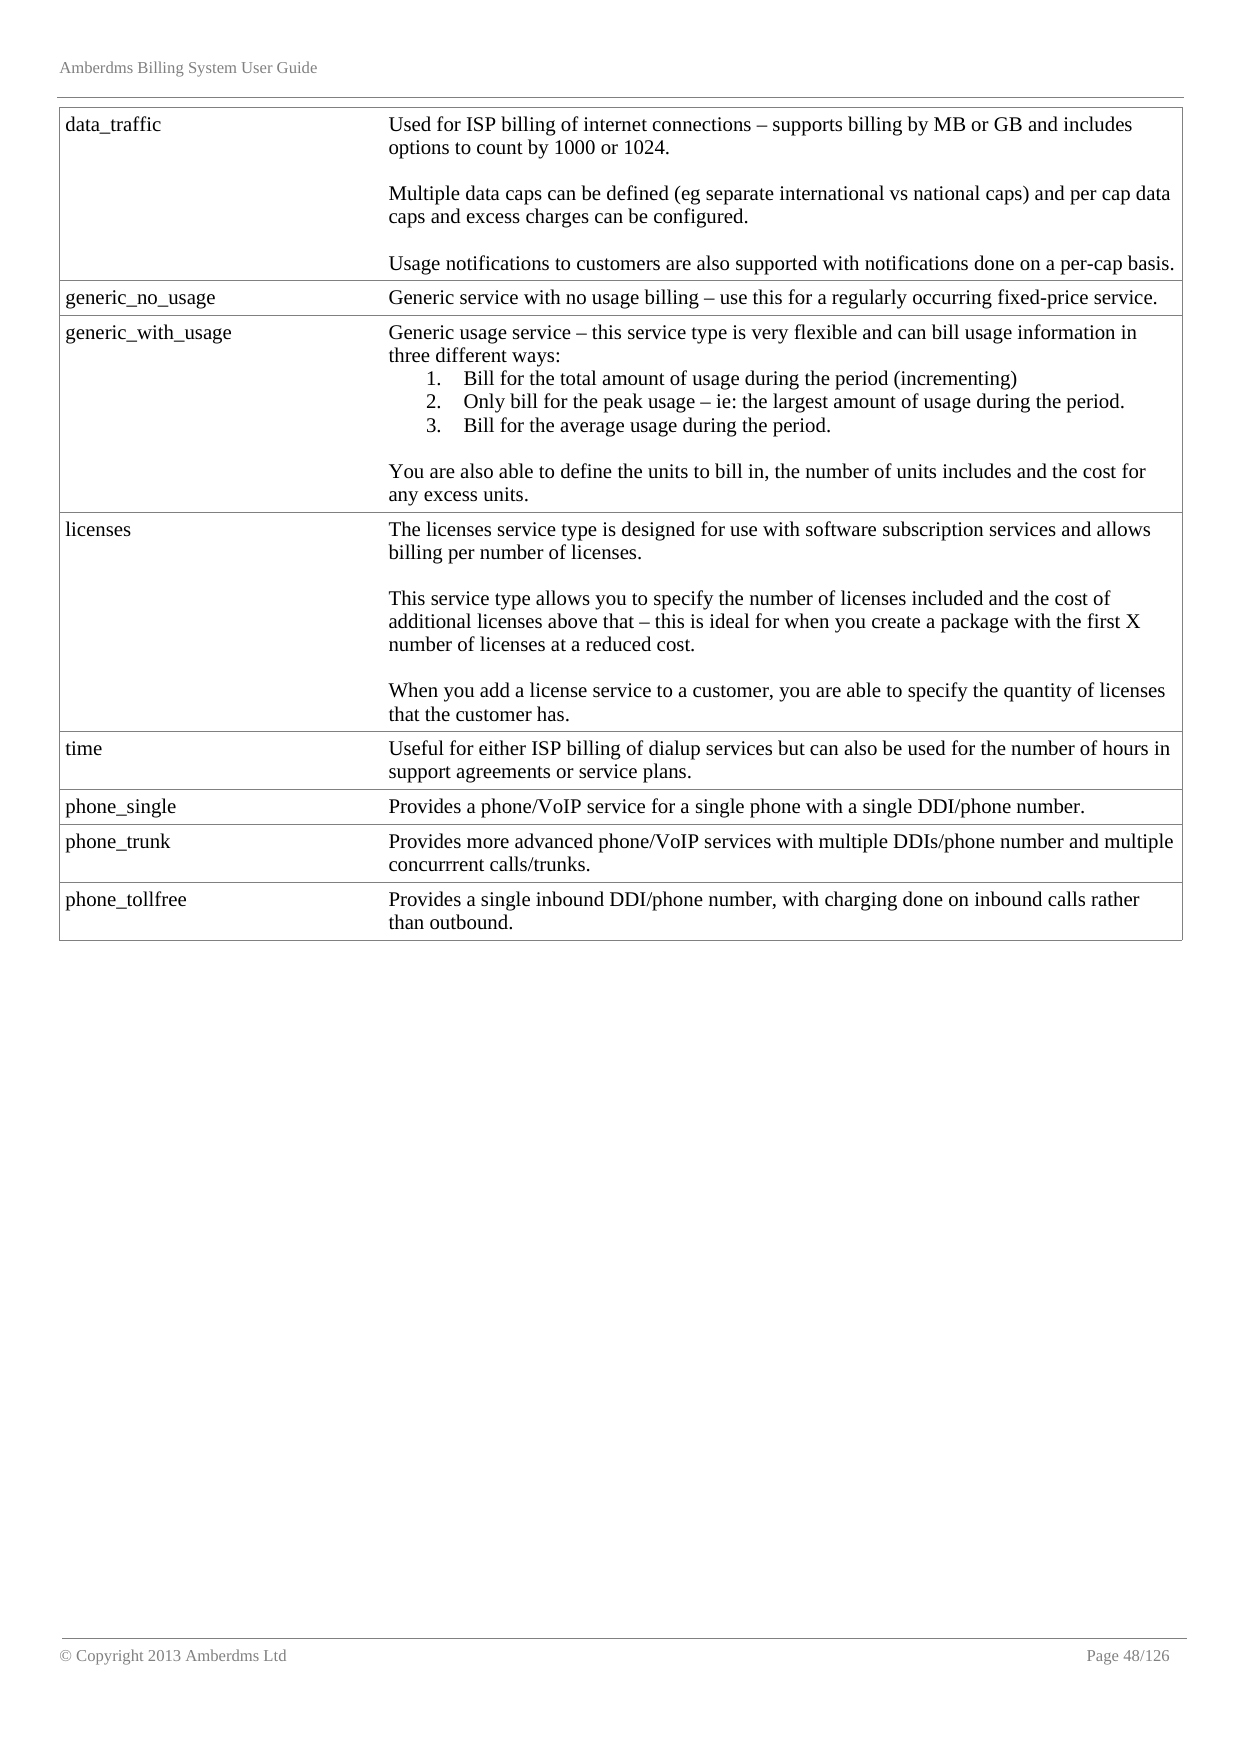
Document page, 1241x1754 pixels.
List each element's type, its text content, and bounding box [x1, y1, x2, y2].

table_cell generic_with_usage [60, 316, 383, 512]
table_cell phone_single [60, 790, 383, 824]
table_cell Generic service with no usage billing – use this for a regularly occurring fixed-price service. [383, 281, 1182, 315]
table_cell generic_no_usage [60, 281, 383, 315]
table_cell data_traffic [60, 108, 383, 280]
table_cell Provides a single inbound DDI/phone number, with charging done on inbound calls rather than outbound. [383, 883, 1182, 939]
table_cell Provides more advanced phone/VoIP services with multiple DDIs/phone number and multiple concurrrent calls/trunks. [383, 825, 1182, 882]
table_cell Generic usage service – this service type is very flexible and can bill usage information in three different ways: Bill for the total amount of usage during the period (incrementing) Only bill for the peak usage – ie: the largest amount of usage during the period. Bill for the average usage during the period. You are also able to define the units to bill in, the number of units includes and the cost for any excess units. [383, 316, 1182, 512]
table_cell phone_tollfree [60, 883, 383, 939]
table_cell phone_trunk [60, 825, 383, 882]
table_cell time [60, 732, 383, 789]
table_cell Useful for either ISP billing of dialup services but can also be used for the number of hours in support agreements or service plans. [383, 732, 1182, 789]
table_cell Used for ISP billing of internet connections – supports billing by MB or GB and includes options to count by 1000 or 1024. Multiple data caps can be defined (eg separate international vs national caps) and per cap data caps and excess charges can be configured. Usage notifications to customers are also supported with notifications done on a per-cap basis. [383, 108, 1182, 280]
table_cell licenses [60, 513, 383, 731]
table_cell The licenses service type is designed for use with software subscription services and allows billing per number of licenses. This service type allows you to specify the number of licenses included and the cost of additional licenses above that – this is ideal for when you create a package with the first X number of licenses at a reduced cost. When you add a license service to a customer, you are able to specify the quantity of licenses that the customer has. [383, 513, 1182, 731]
table_cell Provides a phone/VoIP service for a single phone with a single DDI/phone number. [383, 790, 1182, 824]
